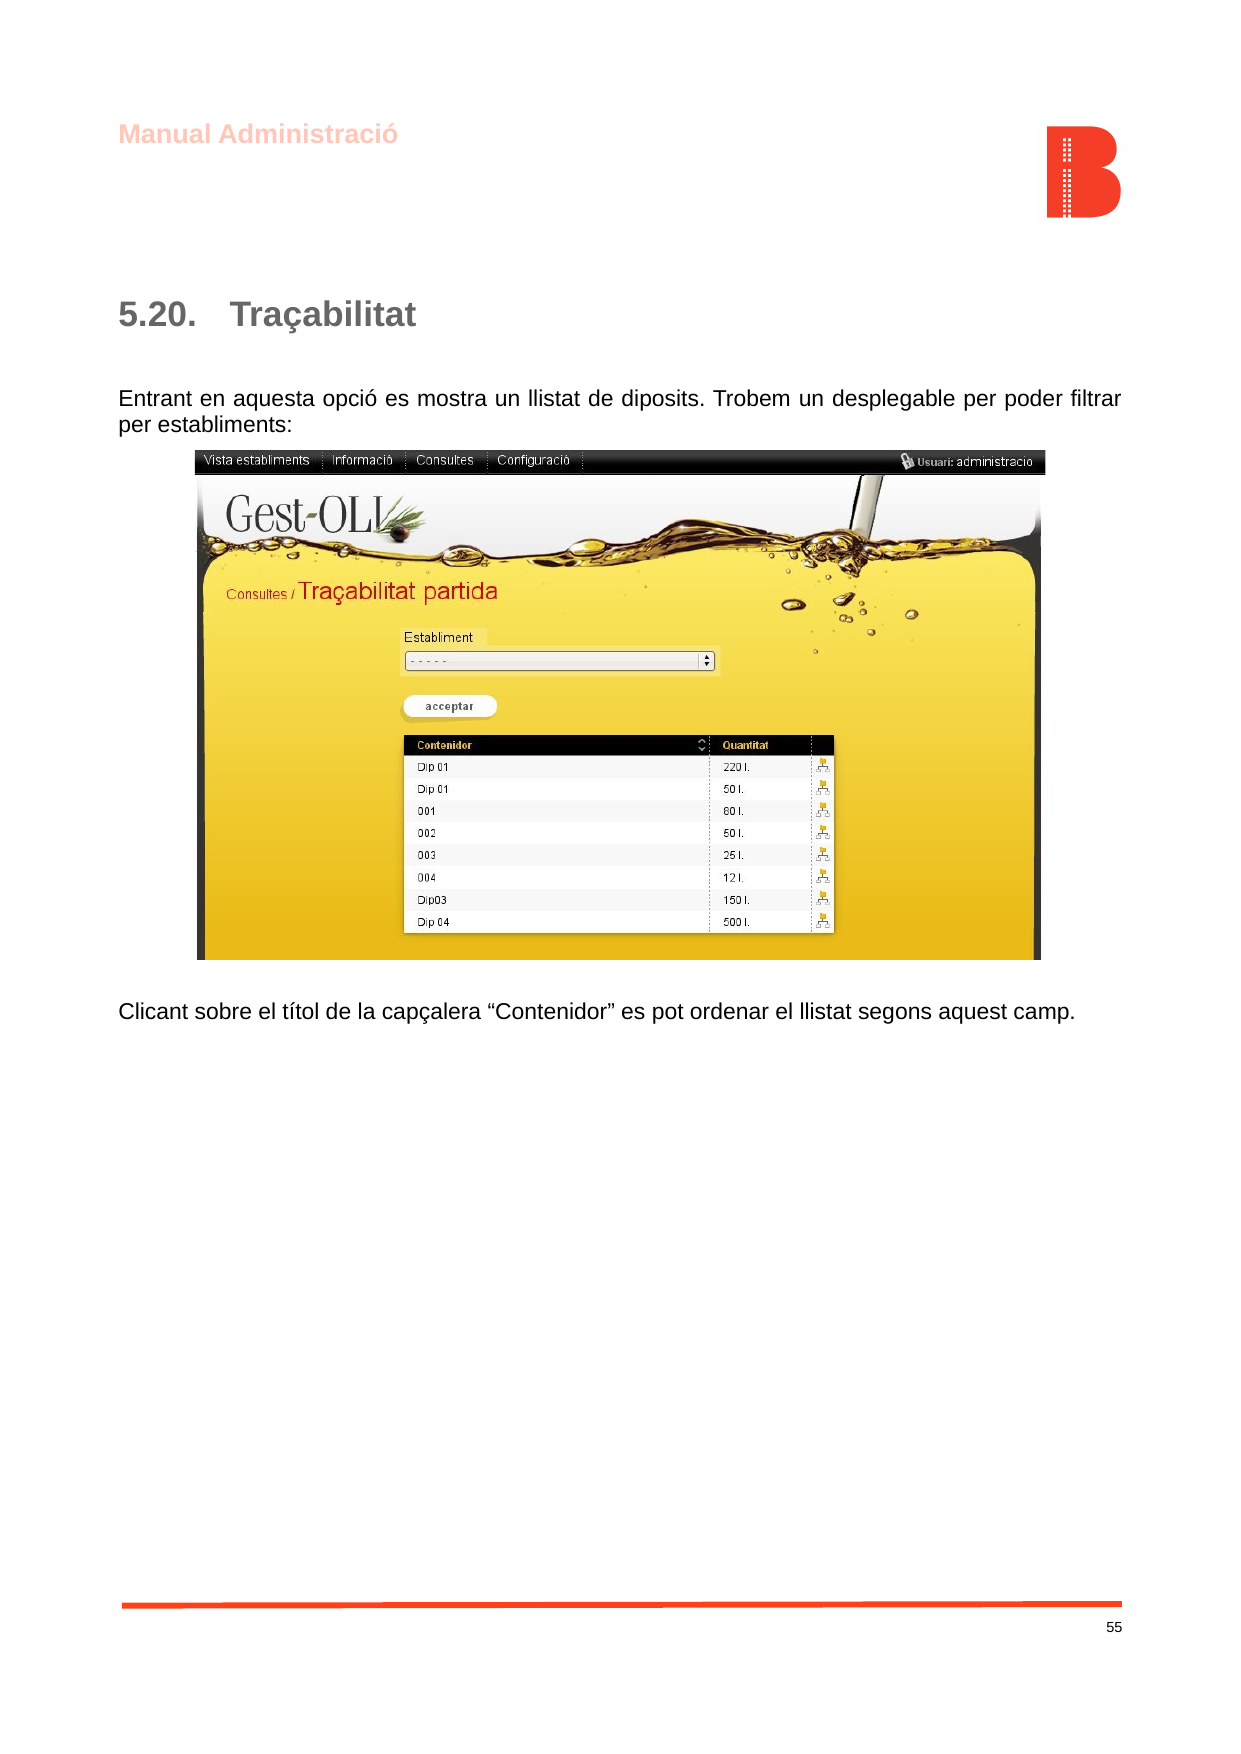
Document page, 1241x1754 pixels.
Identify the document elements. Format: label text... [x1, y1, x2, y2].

picture [194, 450, 1046, 960]
picture [1036, 124, 1130, 221]
text Clicant sobre el títol de la capçalera “Contenidor” es pot ordenar el llistat segons aquest camp. [118, 998, 1122, 1024]
text Entrant en aquesta opció es mostra un llistat de diposits. Trobem un desplegable per poder filtrar per establiments: [118, 385, 1122, 437]
subtitle Traçabilitat [118, 293, 1122, 333]
